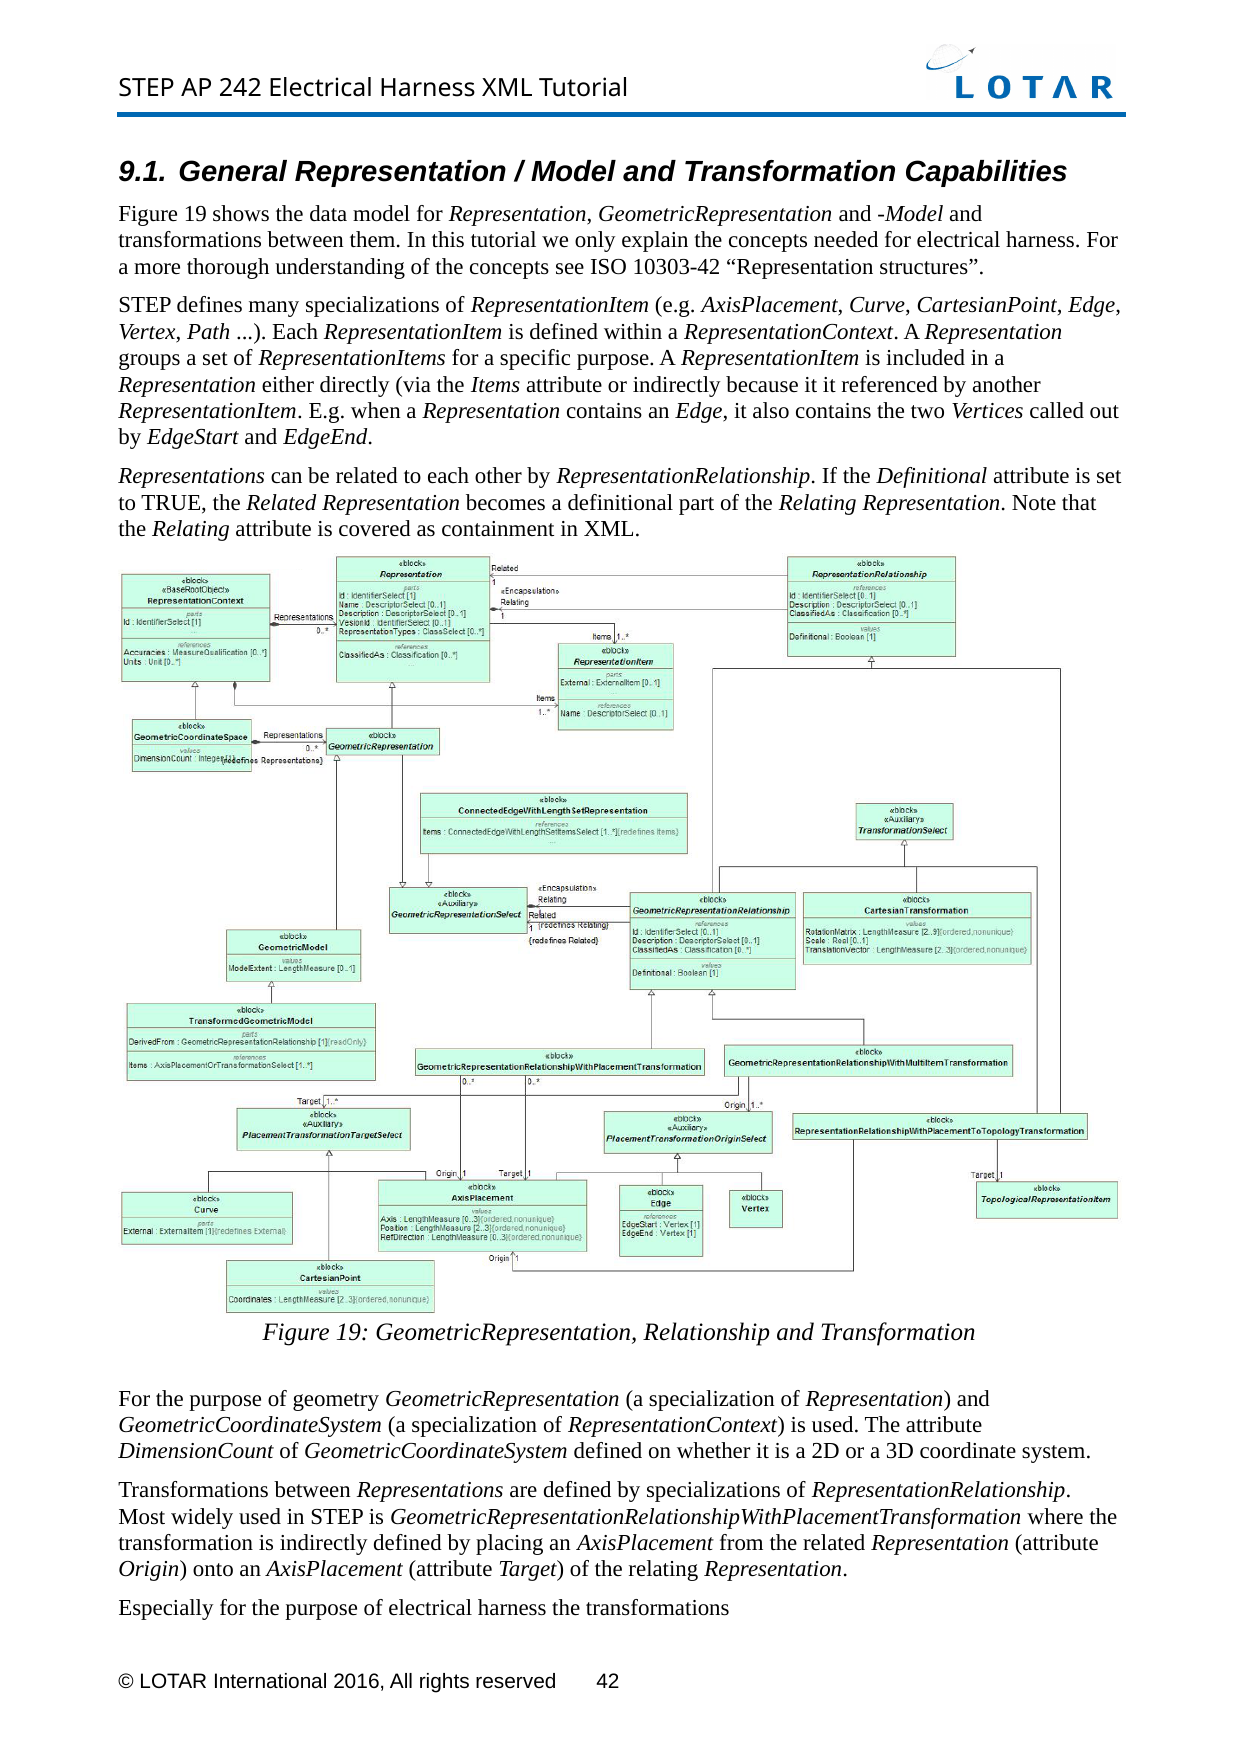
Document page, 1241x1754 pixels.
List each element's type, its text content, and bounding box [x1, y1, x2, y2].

text Figure 19: GeometricRepresentation, Relationship and Transformation [118, 1318, 1122, 1346]
subtitle General Representation / Model and Transformation Capabilities [118, 154, 1122, 187]
text Especially for the purpose of electrical harness the transformations [118, 1594, 1122, 1621]
text Representations can be related to each other by RepresentationRelationship. If the Definitional attribute is set to TRUE, the Related Representation becomes a definitional part of the Relating Representation. Note that the Relating attribute is covered as containment in XML. [118, 462, 1122, 541]
text STEP defines many specializations of RepresentationItem (e.g. AxisPlacement, Curve, CartesianPoint, Edge, Vertex, Path ...). Each RepresentationItem is defined within a RepresentationContext. A Representation groups a set of RepresentationItems for a specific purpose. A RepresentationItem is included in a Representation either directly (via the Items attribute or indirectly because it it referenced by another RepresentationItem. E.g. when a Representation contains an Edge, it also contains the two Vertices called out by EdgeStart and EdgeEnd. [118, 292, 1122, 450]
text Figure 19 shows the data model for Representation, GeometricRepresentation and -Model and transformations between them. In this tutorial we only explain the concepts needed for electrical harness. For a more thorough understanding of the concepts see ISO 10303-42 “Representation structures”. [118, 200, 1122, 279]
text Transformations between Representations are defined by specializations of RepresentationRelationship. Most widely used in STEP is GeometricRepresentationRelationshipWithPlacementTransformation where the transformation is indirectly defined by placing an AxisPlacement from the related Representation (attribute Origin) onto an AxisPlacement (attribute Target) of the relating Representation. [118, 1476, 1122, 1582]
text For the purpose of geometry GeometricRepresentation (a specialization of Representation) and GeometricCoordinateSystem (a specialization of RepresentationContext) is used. The attribute DimensionCount of GeometricCoordinateSystem defined on whether it is a 2D or a 3D coordinate system. [118, 1385, 1122, 1464]
